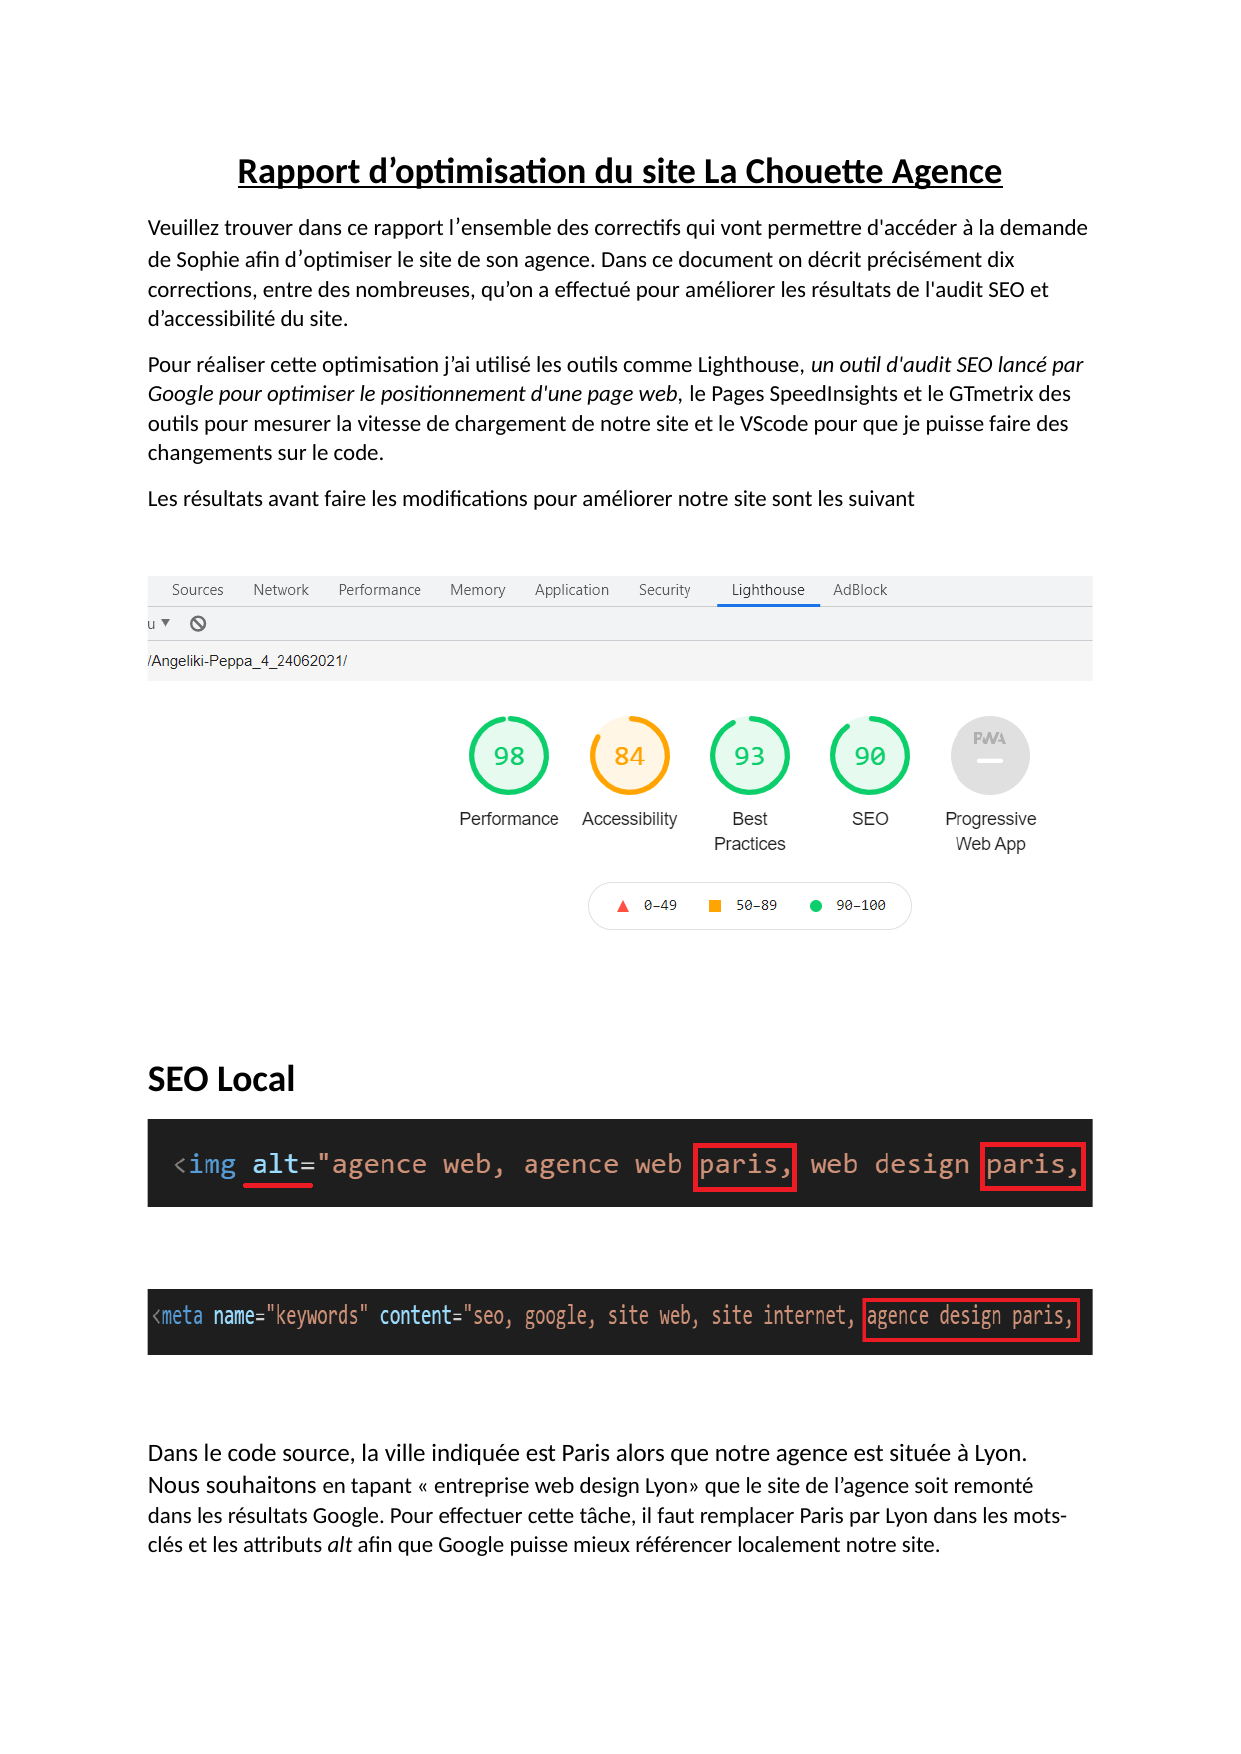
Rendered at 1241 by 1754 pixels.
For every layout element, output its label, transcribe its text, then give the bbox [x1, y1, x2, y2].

text Rapport d’optimisation du site La Chouette Agence [148, 148, 1093, 192]
text SEO Local [148, 1054, 1093, 1100]
text Veuillez trouver dans ce rapport l’ensemble des correctifs qui vont permettre d'accéder à la demande de Sophie afin d’optimiser le site de son agence. Dans ce document on décrit précisément dix corrections, entre des nombreuses, qu’on a effectué pour améliorer les résultats de l'audit SEO et d’accessibilité du site. [148, 211, 1093, 332]
text Les résultats avant faire les modifications pour améliorer notre site sont les suivant [148, 484, 1093, 512]
text Dans le code source, la ville indiquée est Paris alors que notre agence est située à Lyon. Nous souhaitons en tapant « entreprise web design Lyon» que le site de l’agence soit remonté dans les résultats Google. Pour effectuer cette tâche, il faut remplacer Paris par Lyon dans les mots-clés et les attributs alt afin que Google puisse mieux référencer localement notre site. [148, 1437, 1093, 1558]
text Pour réaliser cette optimisation j’ai utilisé les outils comme Lighthouse, un outil d'audit SEO lancé par Google pour optimiser le positionnement d'une page web, le Pages SpeedInsights et le GTmetrix des outils pour mesurer la vitesse de chargement de notre site et le VScode pour que je puisse faire des changements sur le code. [148, 350, 1093, 466]
